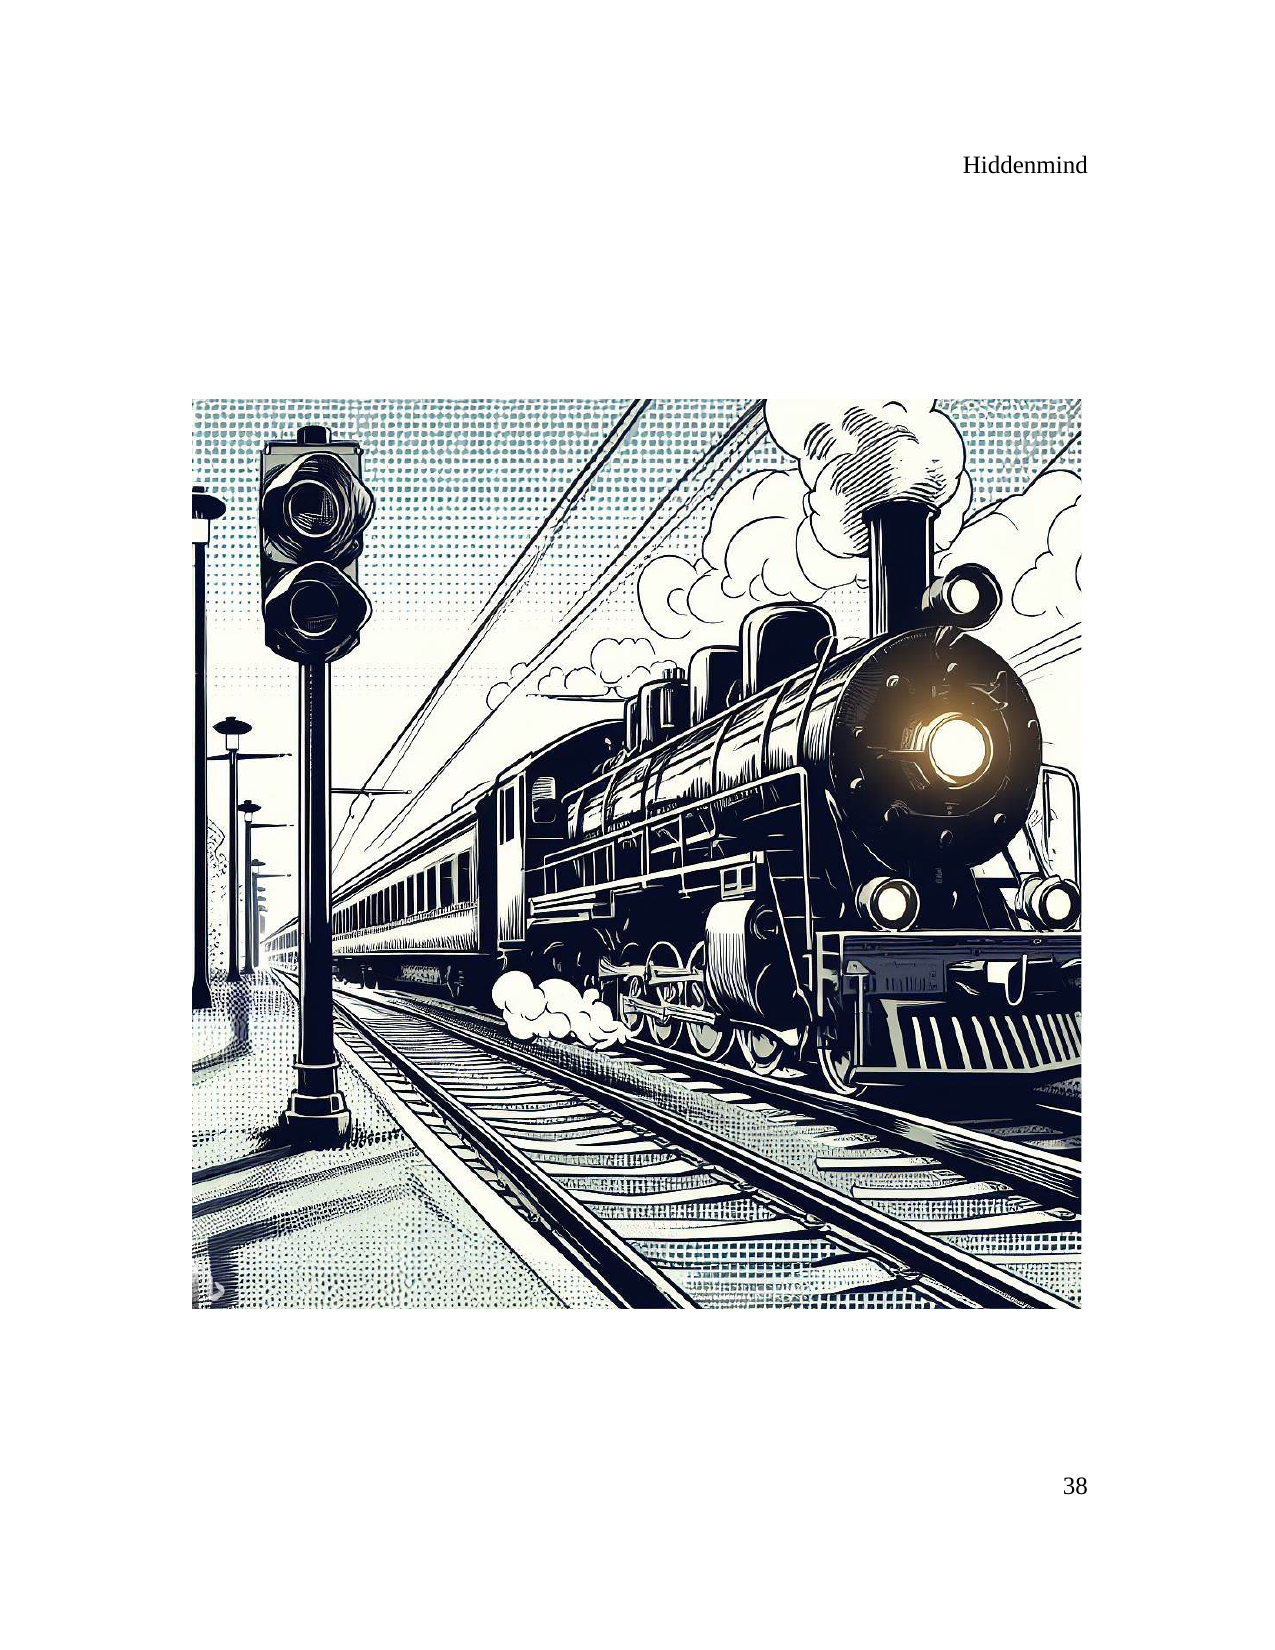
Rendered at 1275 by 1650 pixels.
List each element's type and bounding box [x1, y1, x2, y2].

picture [192, 399, 1082, 1309]
